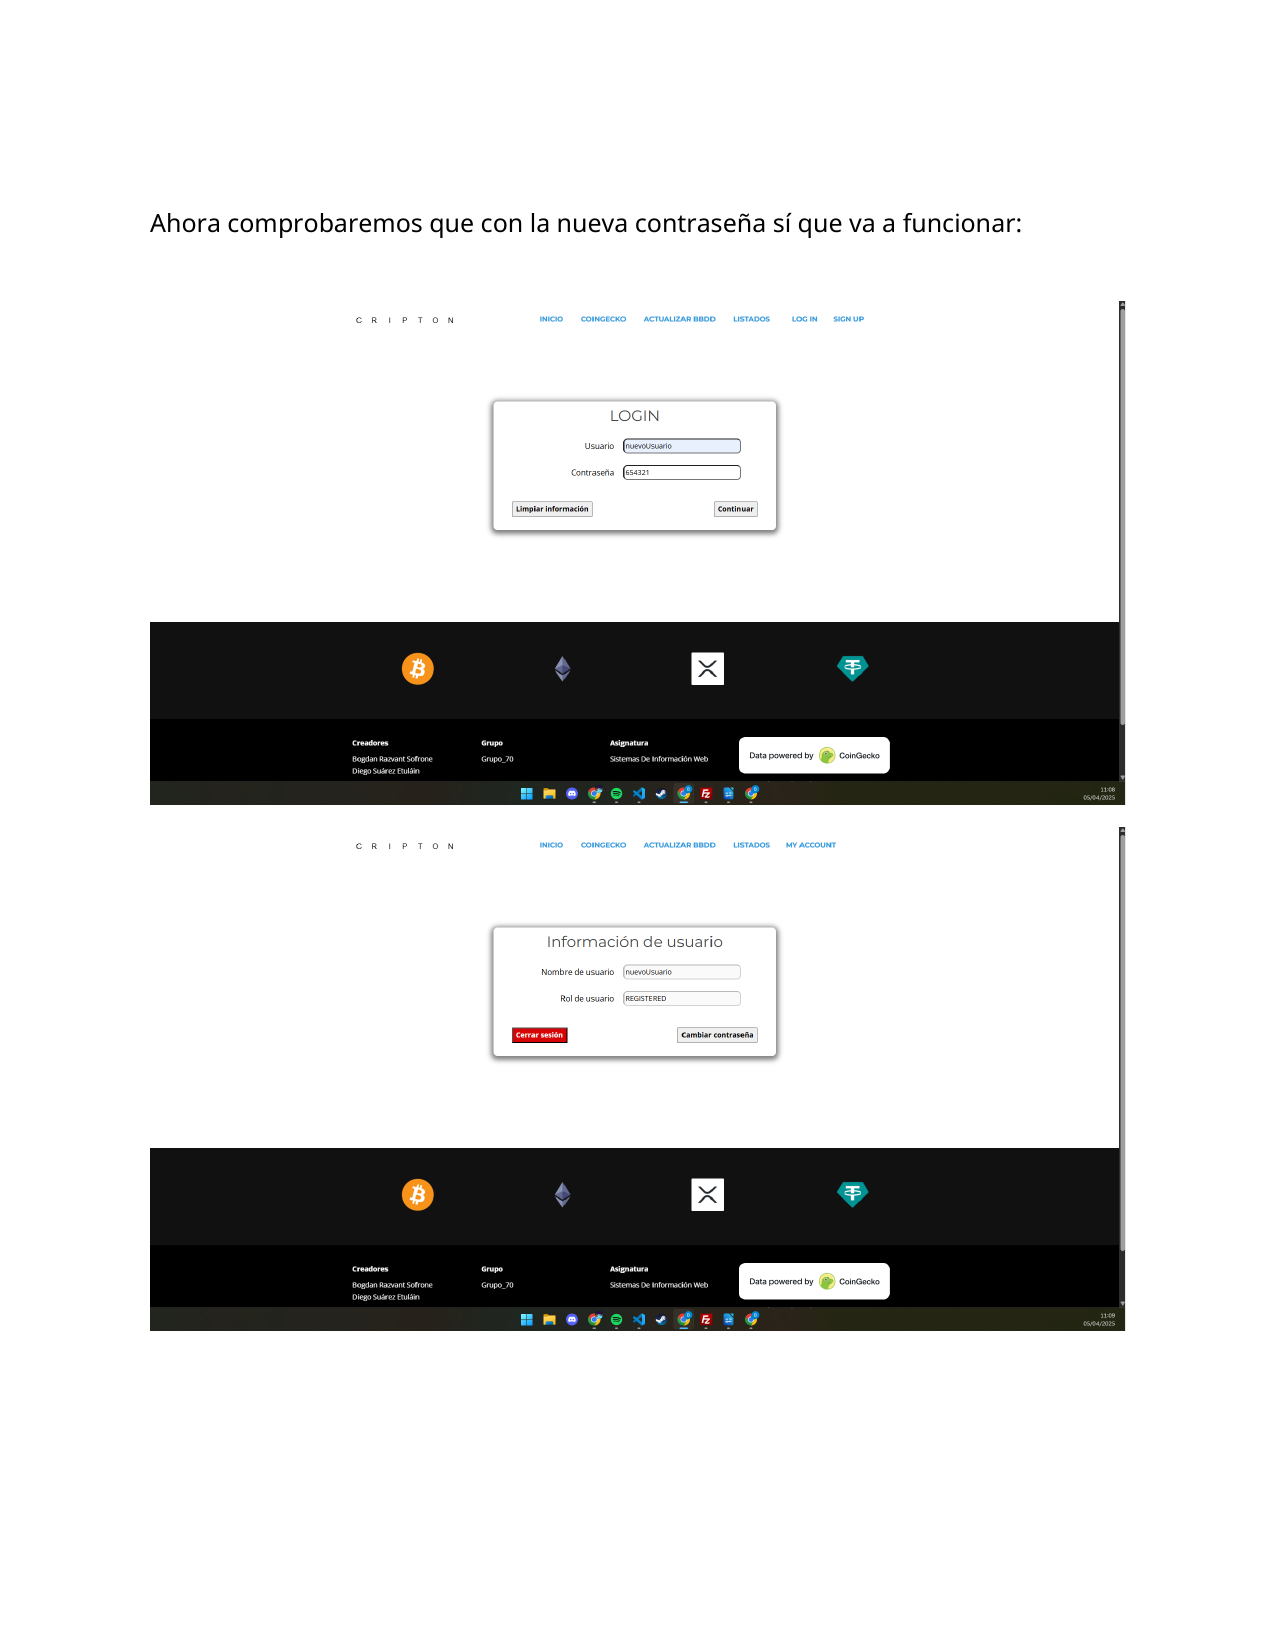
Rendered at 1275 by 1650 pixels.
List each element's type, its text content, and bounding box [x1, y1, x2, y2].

text Ahora comprobaremos que con la nueva contraseña sí que va a funcionar: [150, 206, 1125, 240]
